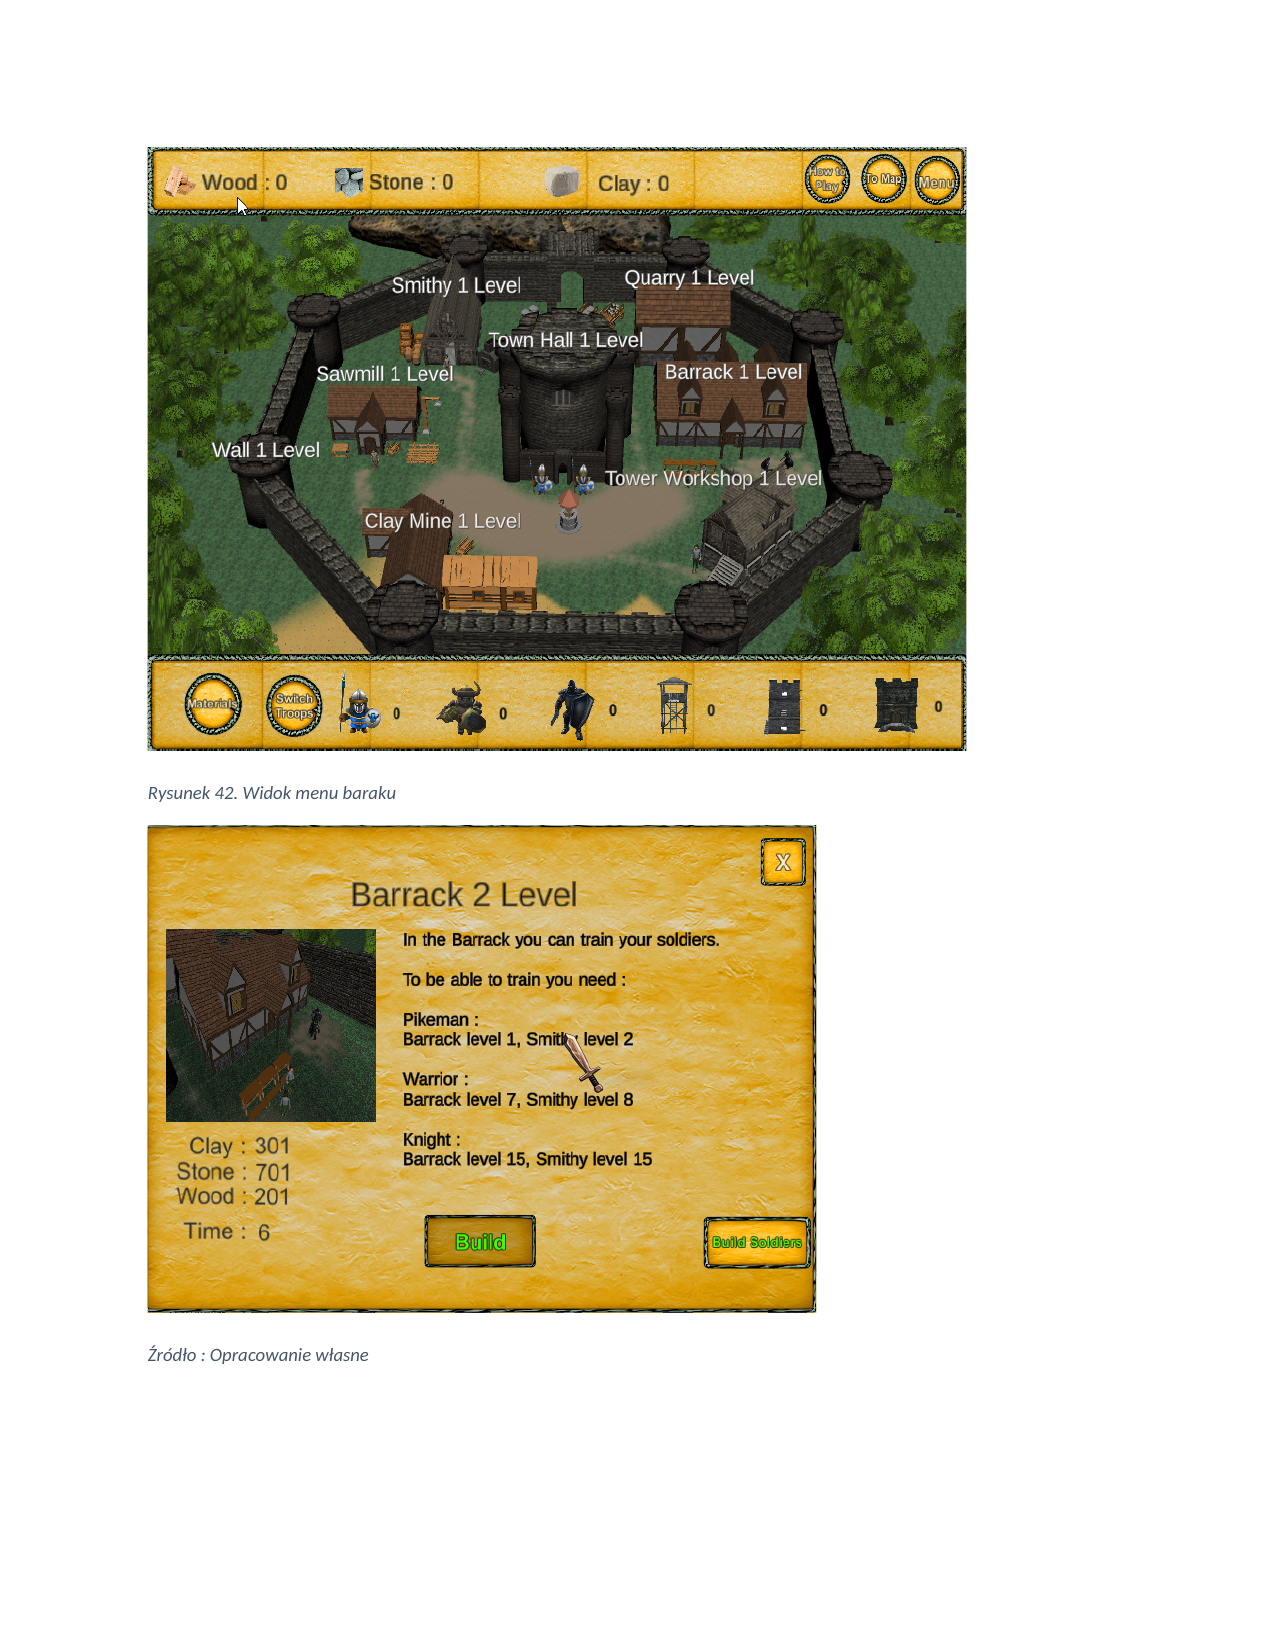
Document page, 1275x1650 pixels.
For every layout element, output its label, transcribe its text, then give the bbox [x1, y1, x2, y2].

text Źródło : Opracowanie własne [148, 1343, 1127, 1366]
text Rysunek 42. Widok menu baraku [148, 781, 1127, 804]
